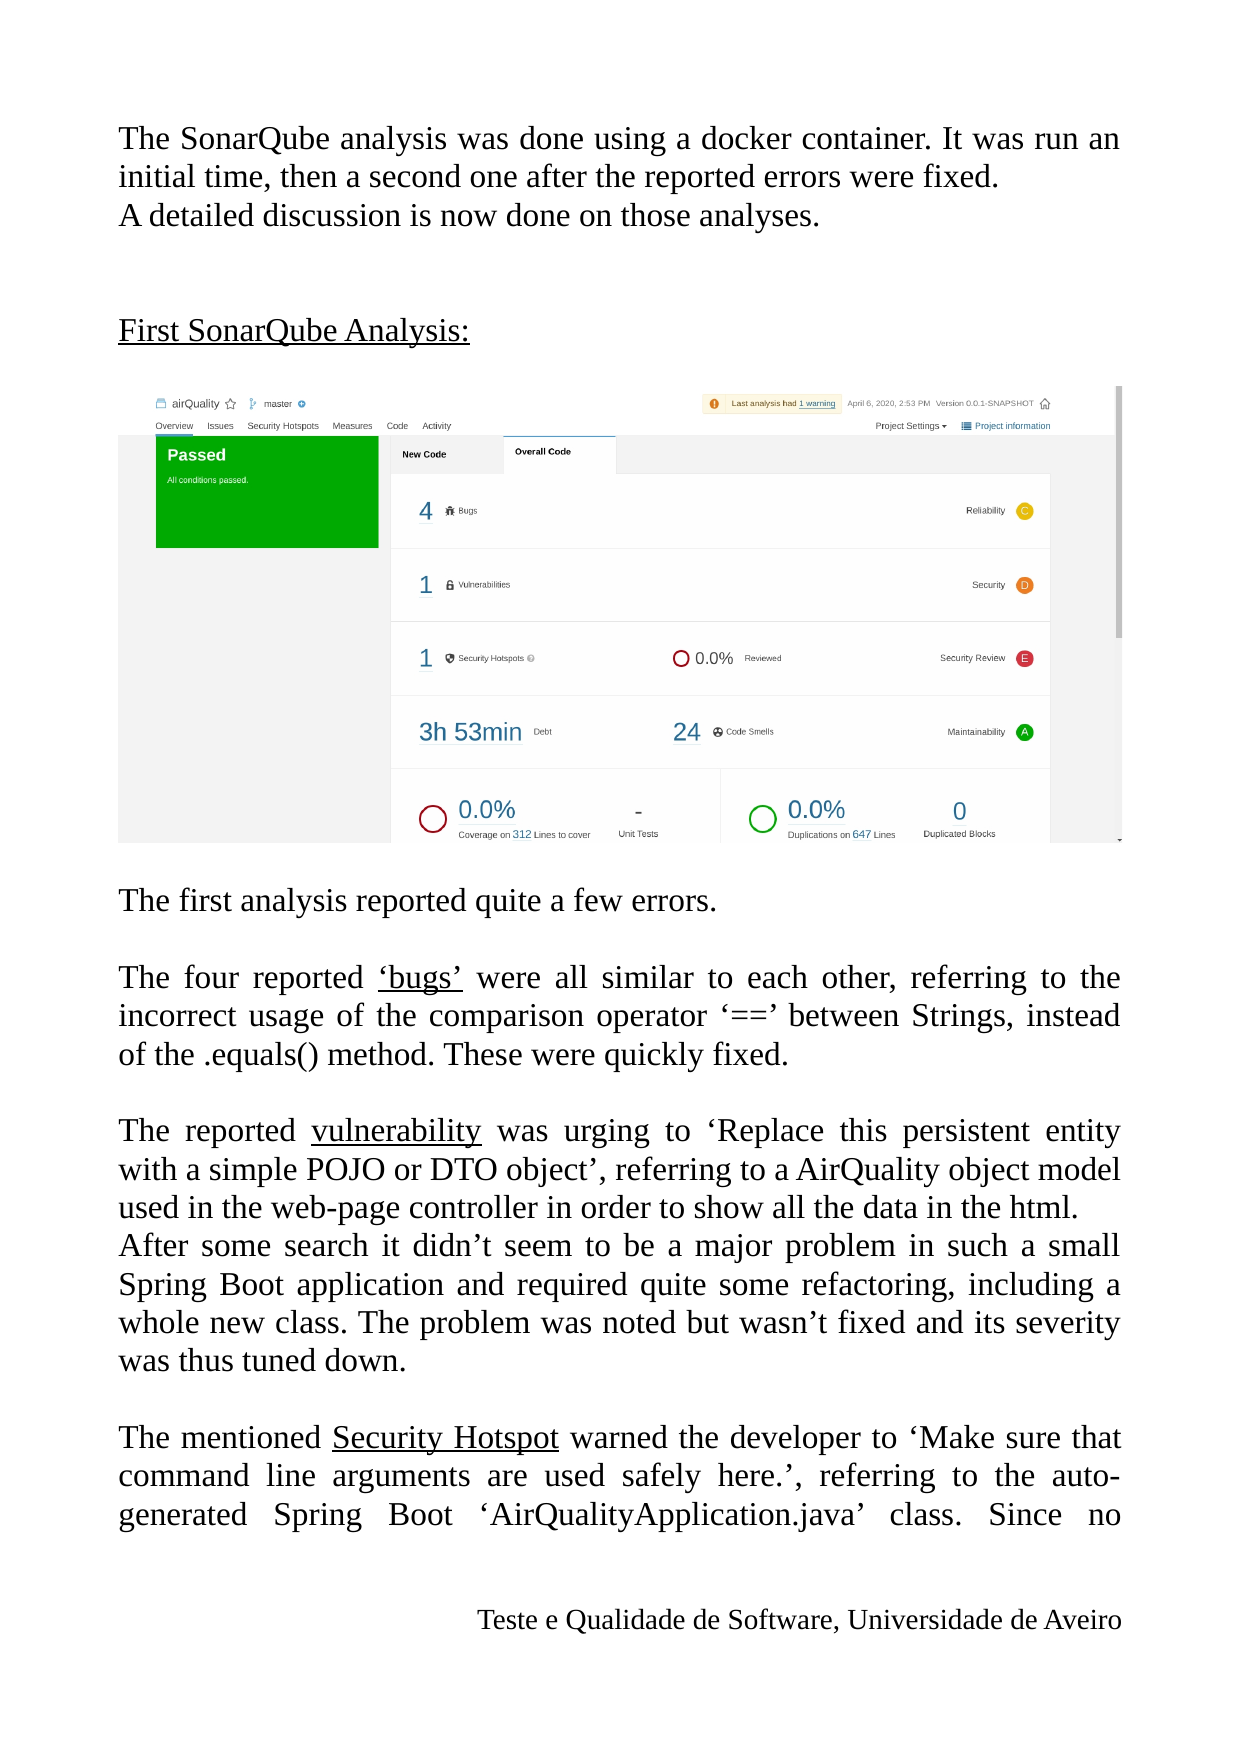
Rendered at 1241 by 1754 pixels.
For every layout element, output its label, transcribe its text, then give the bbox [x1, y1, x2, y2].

text The mentioned Security Hotspot warned the developer to ‘Make sure that command line arguments are used safely here.’, referring to the auto-generated Spring Boot ‘AirQualityApplication.java’ class. Since no [118, 1417, 1122, 1532]
text After some search it didn’t seem to be a major problem in such a small Spring Boot application and required quite some refactoring, including a whole new class. The problem was noted but wasn’t fixed and its severity was thus tuned down. [118, 1226, 1122, 1379]
text The four reported ‘bugs’ were all similar to each other, referring to the incorrect usage of the comparison operator ‘==’ between Strings, instead of the .equals() method. These were quickly fixed. [118, 957, 1122, 1072]
text The reported vulnerability was urging to ‘Replace this persistent entity with a simple POJO or DTO object’, referring to a AirQuality object model used in the web-page controller in order to show all the data in the html. [118, 1111, 1122, 1226]
picture [118, 386, 1123, 843]
text First SonarQube Analysis: [118, 310, 1122, 348]
text The SonarQube analysis was done using a docker container. It was run an initial time, then a second one after the reported errors were fixed. [118, 118, 1122, 195]
text A detailed discussion is now done on those analyses. [118, 195, 1122, 233]
text The first analysis reported quite a few errors. [118, 881, 1122, 919]
